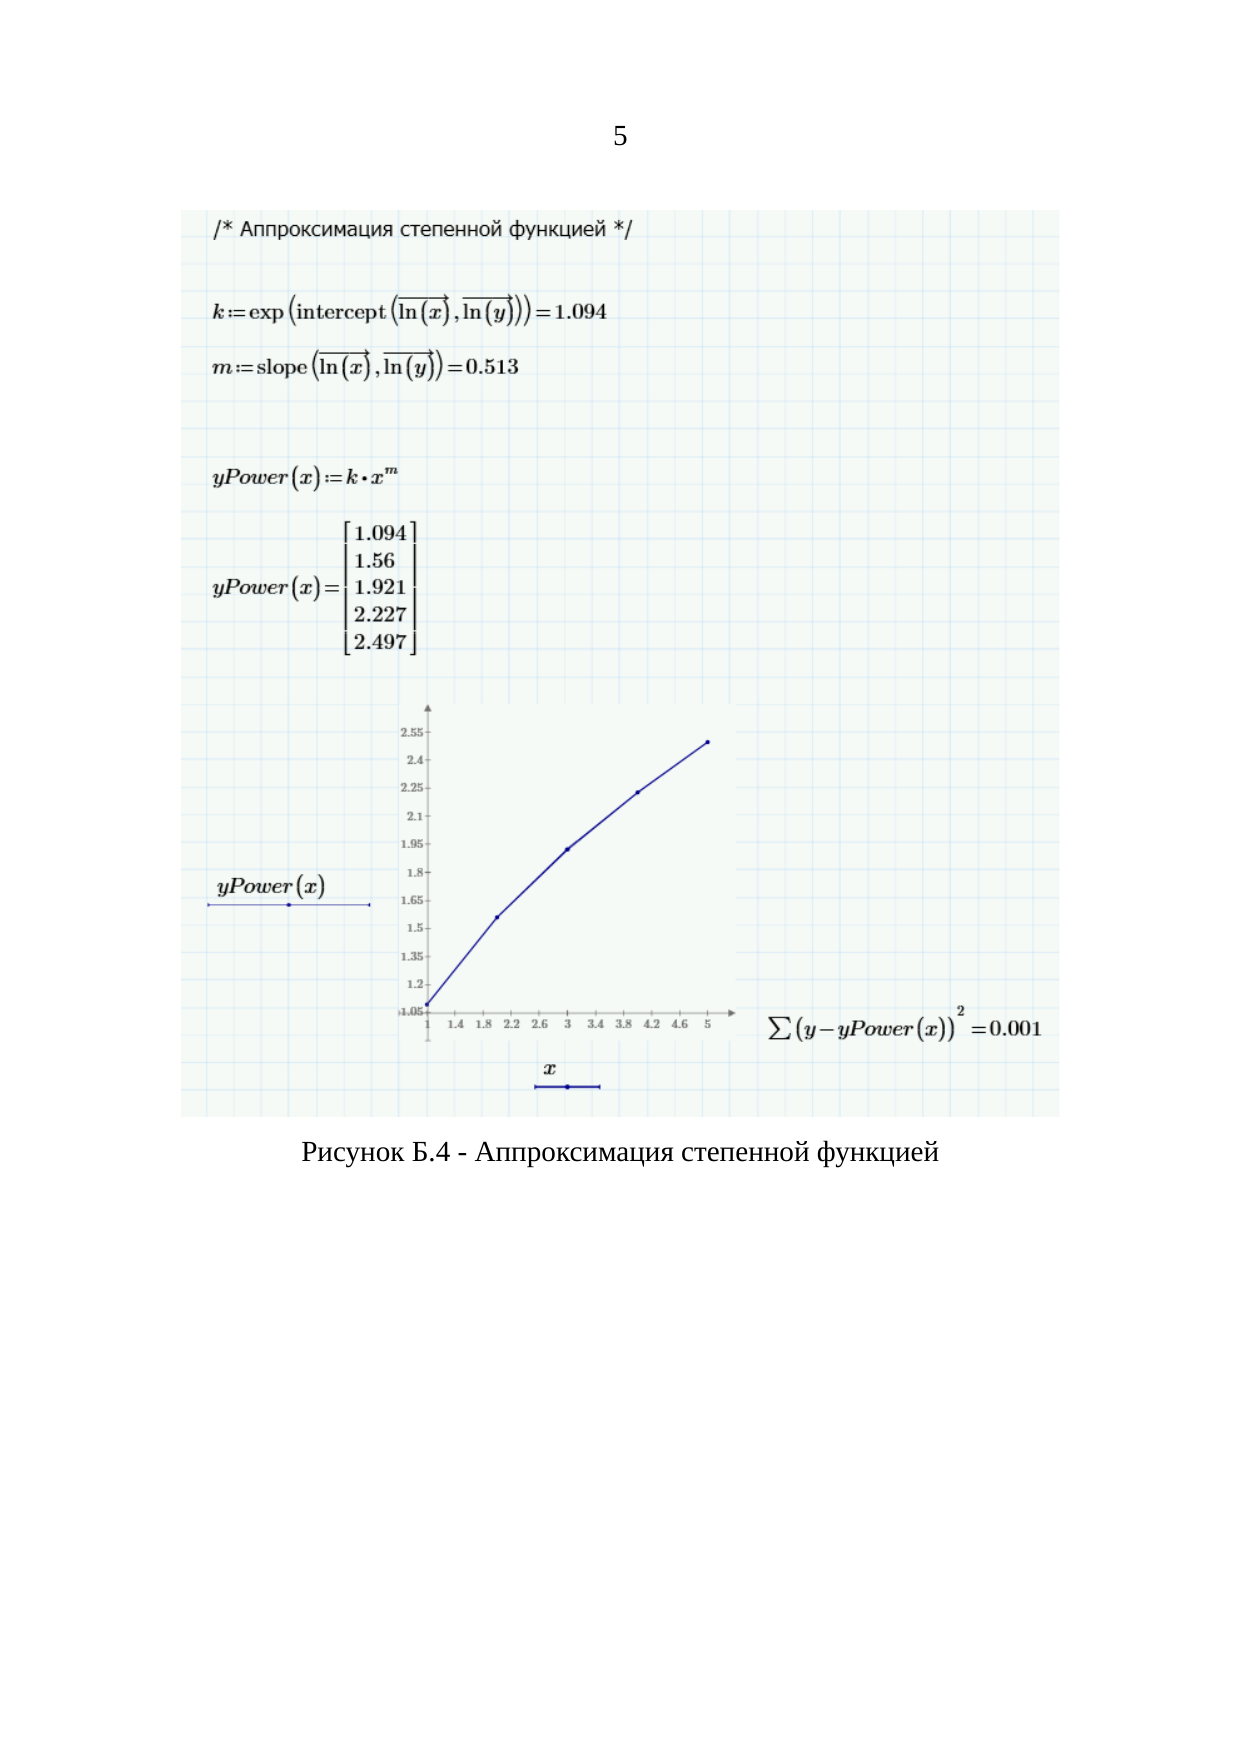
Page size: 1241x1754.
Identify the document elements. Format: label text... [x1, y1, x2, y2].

picture [180, 210, 1060, 1117]
text Рисунок Б.4 - Аппроксимация степенной функцией [181, 1117, 1059, 1167]
